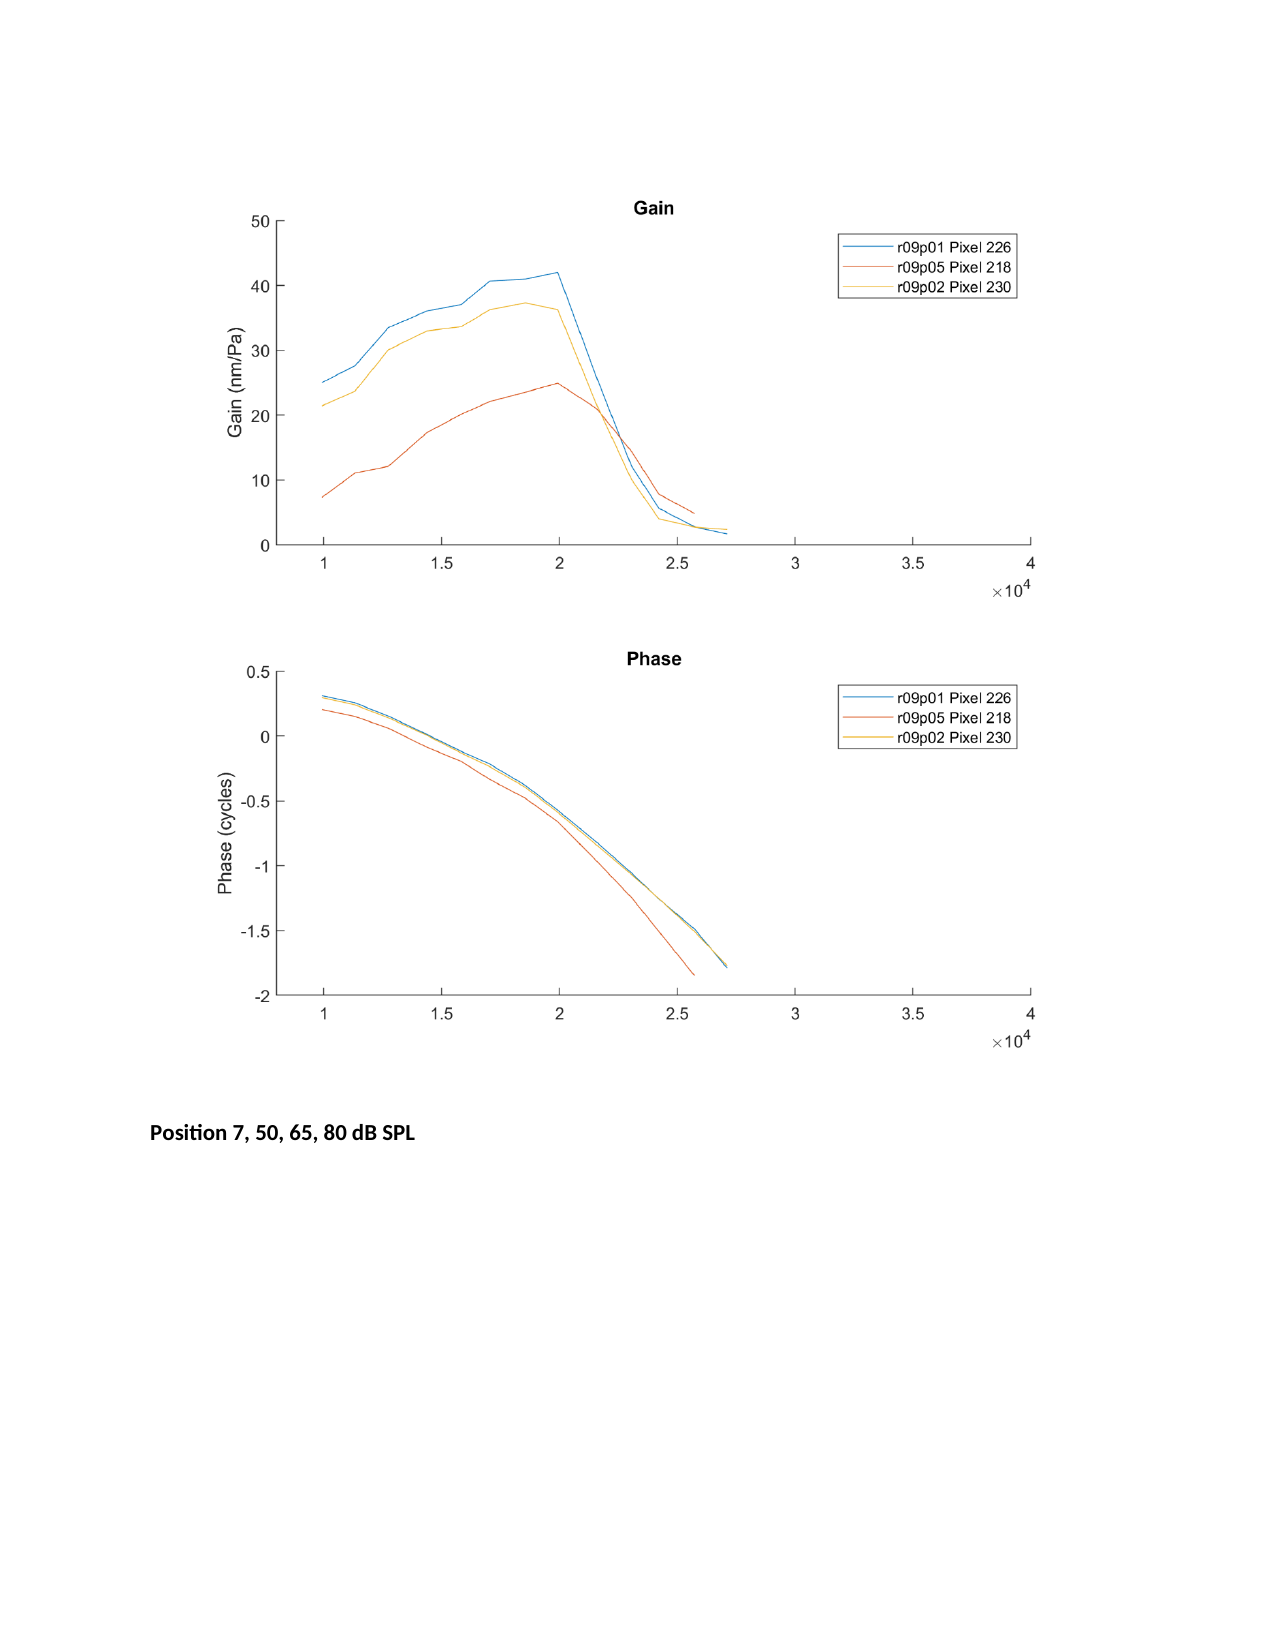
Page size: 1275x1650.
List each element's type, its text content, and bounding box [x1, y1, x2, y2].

picture [150, 150, 1123, 1100]
text Position 7, 50, 65, 80 dB SPL [150, 1118, 1125, 1147]
